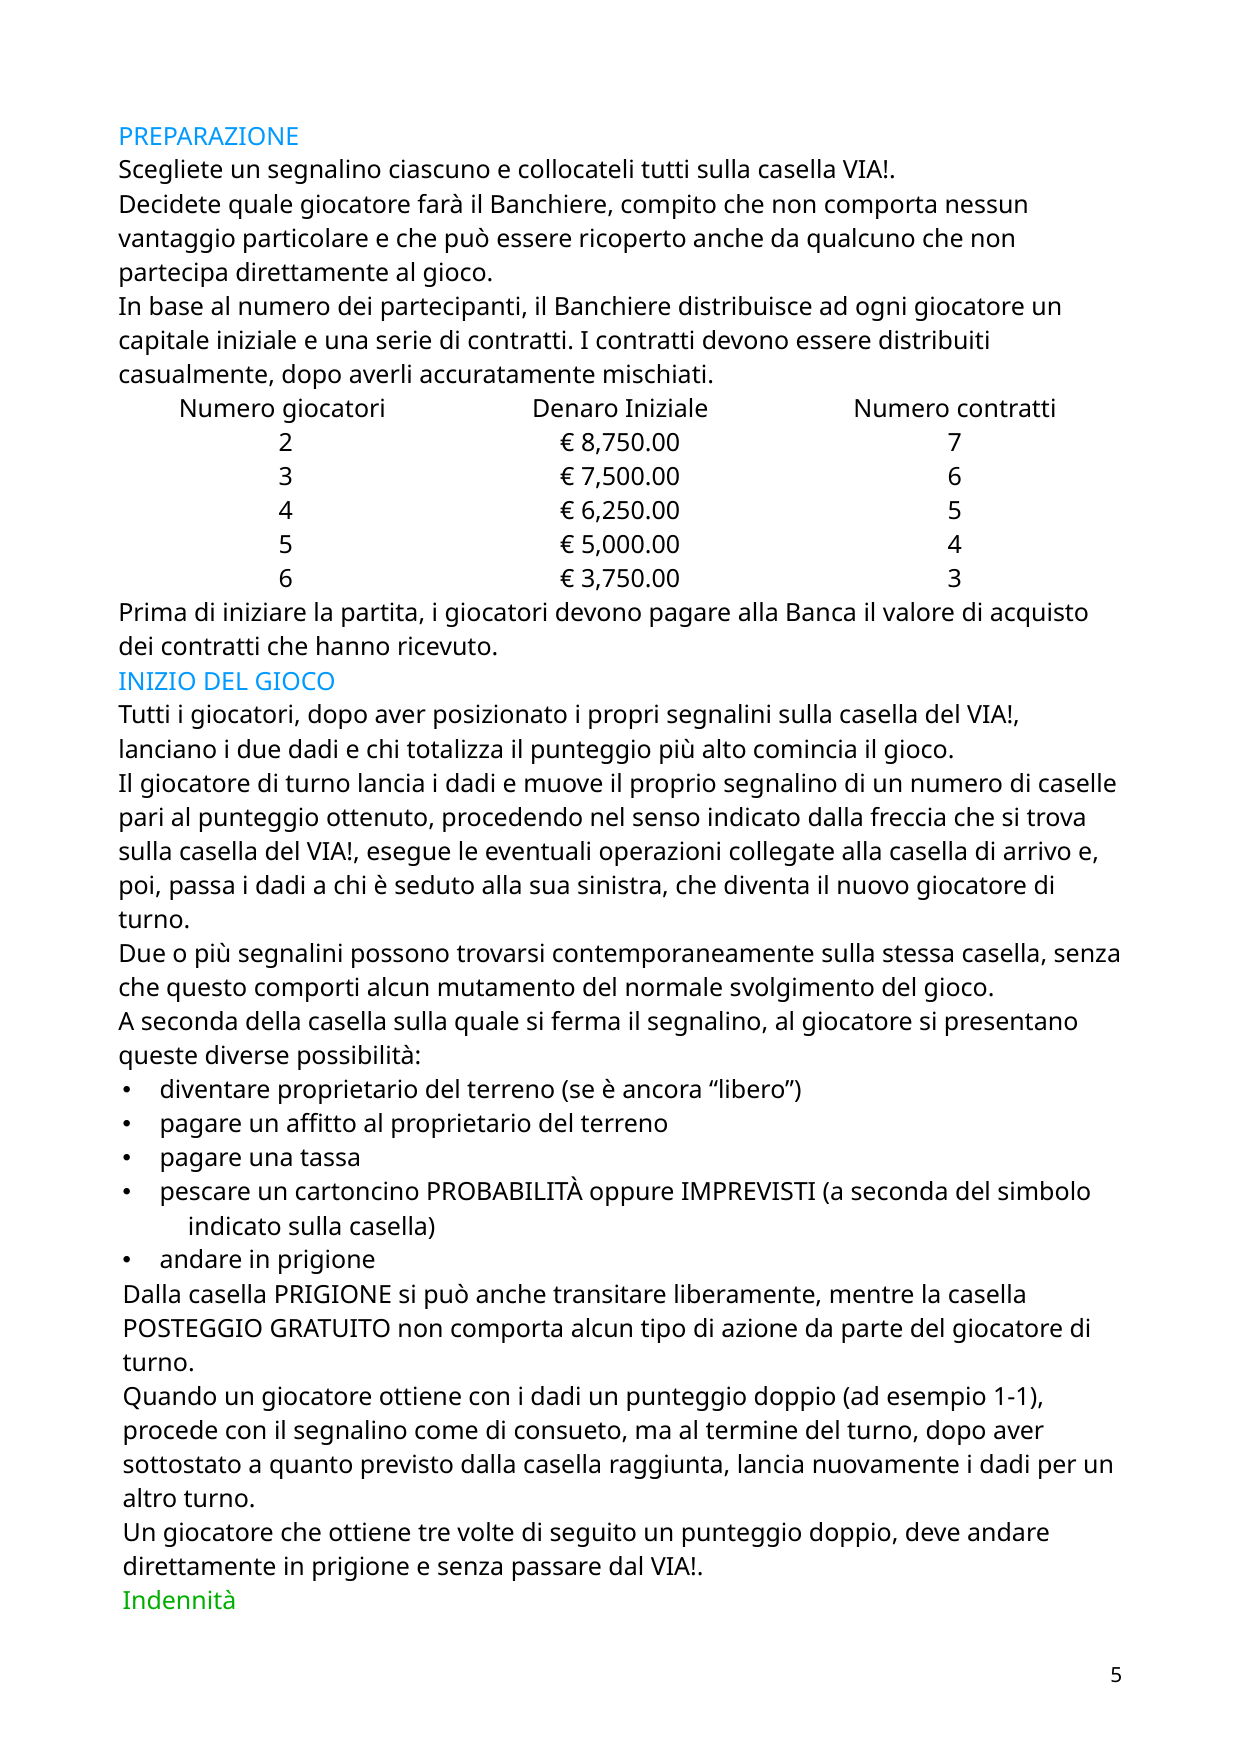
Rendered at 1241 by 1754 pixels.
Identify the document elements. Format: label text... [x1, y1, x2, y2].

text Indennità [122, 1583, 1122, 1617]
text INIZIO DEL GIOCO [118, 663, 1122, 697]
text Un giocatore che ottiene tre volte di seguito un punteggio doppio, deve andare direttamente in prigione e senza passare dal VIA!. [122, 1515, 1122, 1583]
table_cell 5 [118, 527, 453, 561]
table_cell € 3.750,00 [453, 561, 787, 595]
text Decidete quale giocatore farà il Banchiere, compito che non comporta nessun vantaggio particolare e che può essere ricoperto anche da qualcuno che non partecipa direttamente al gioco. [118, 186, 1122, 288]
table_cell 6 [118, 561, 453, 595]
table_cell € 6.250,00 [453, 493, 787, 527]
table_header Numero contratti [787, 391, 1122, 425]
table_cell 3 [118, 459, 453, 493]
table_header Denaro Iniziale [453, 391, 787, 425]
table_cell 4 [787, 527, 1122, 561]
text PREPARAZIONE [118, 118, 1122, 152]
table_cell 5 [787, 493, 1122, 527]
text Il giocatore di turno lancia i dadi e muove il proprio segnalino di un numero di caselle pari al punteggio ottenuto, procedendo nel senso indicato dalla freccia che si trova sulla casella del VIA!, esegue le eventuali operazioni collegate alla casella di arrivo e, poi, passa i dadi a chi è seduto alla sua sinistra, che diventa il nuovo giocatore di turno. [118, 765, 1122, 936]
text Tutti i giocatori, dopo aver posizionato i propri segnalini sulla casella del VIA!, lanciano i due dadi e chi totalizza il punteggio più alto comincia il gioco. [118, 697, 1122, 765]
text A seconda della casella sulla quale si ferma il segnalino, al giocatore si presentano queste diverse possibilità: [118, 1004, 1122, 1072]
list andare in prigione [122, 1242, 1122, 1276]
table_cell € 7.500,00 [453, 459, 787, 493]
table_cell € 8.750,00 [453, 425, 787, 459]
list diventare proprietario del terreno (se è ancora “libero”) [122, 1072, 1122, 1106]
table_cell 4 [118, 493, 453, 527]
table_cell 6 [787, 459, 1122, 493]
table_cell € 5.000,00 [453, 527, 787, 561]
table_cell 7 [787, 425, 1122, 459]
text Prima di iniziare la partita, i giocatori devono pagare alla Banca il valore di acquisto dei contratti che hanno ricevuto. [118, 595, 1122, 663]
text Due o più segnalini possono trovarsi contemporaneamente sulla stessa casella, senza che questo comporti alcun mutamento del normale svolgimento del gioco. [118, 936, 1122, 1004]
table_cell 2 [118, 425, 453, 459]
text Scegliete un segnalino ciascuno e collocateli tutti sulla casella VIA!. [118, 152, 1122, 186]
table_cell 3 [787, 561, 1122, 595]
list pagare una tassa [122, 1140, 1122, 1174]
text Quando un giocatore ottiene con i dadi un punteggio doppio (ad esempio 1-1), procede con il segnalino come di consueto, ma al termine del turno, dopo aver sottostato a quanto previsto dalla casella raggiunta, lancia nuovamente i dadi per un altro turno. [122, 1378, 1122, 1515]
text Dalla casella PRIGIONE si può anche transitare liberamente, mentre la casella POSTEGGIO GRATUITO non comporta alcun tipo di azione da parte del giocatore di turno. [122, 1276, 1122, 1378]
list pagare un affitto al proprietario del terreno [122, 1106, 1122, 1140]
list pescare un cartoncino PROBABILITÀ oppure IMPREVISTI (a seconda del simbolo indicato sulla casella) [122, 1174, 1122, 1242]
text In base al numero dei partecipanti, il Banchiere distribuisce ad ogni giocatore un capitale iniziale e una serie di contratti. I contratti devono essere distribuiti casualmente, dopo averli accuratamente mischiati. [118, 288, 1122, 391]
table_header Numero giocatori [118, 391, 453, 425]
